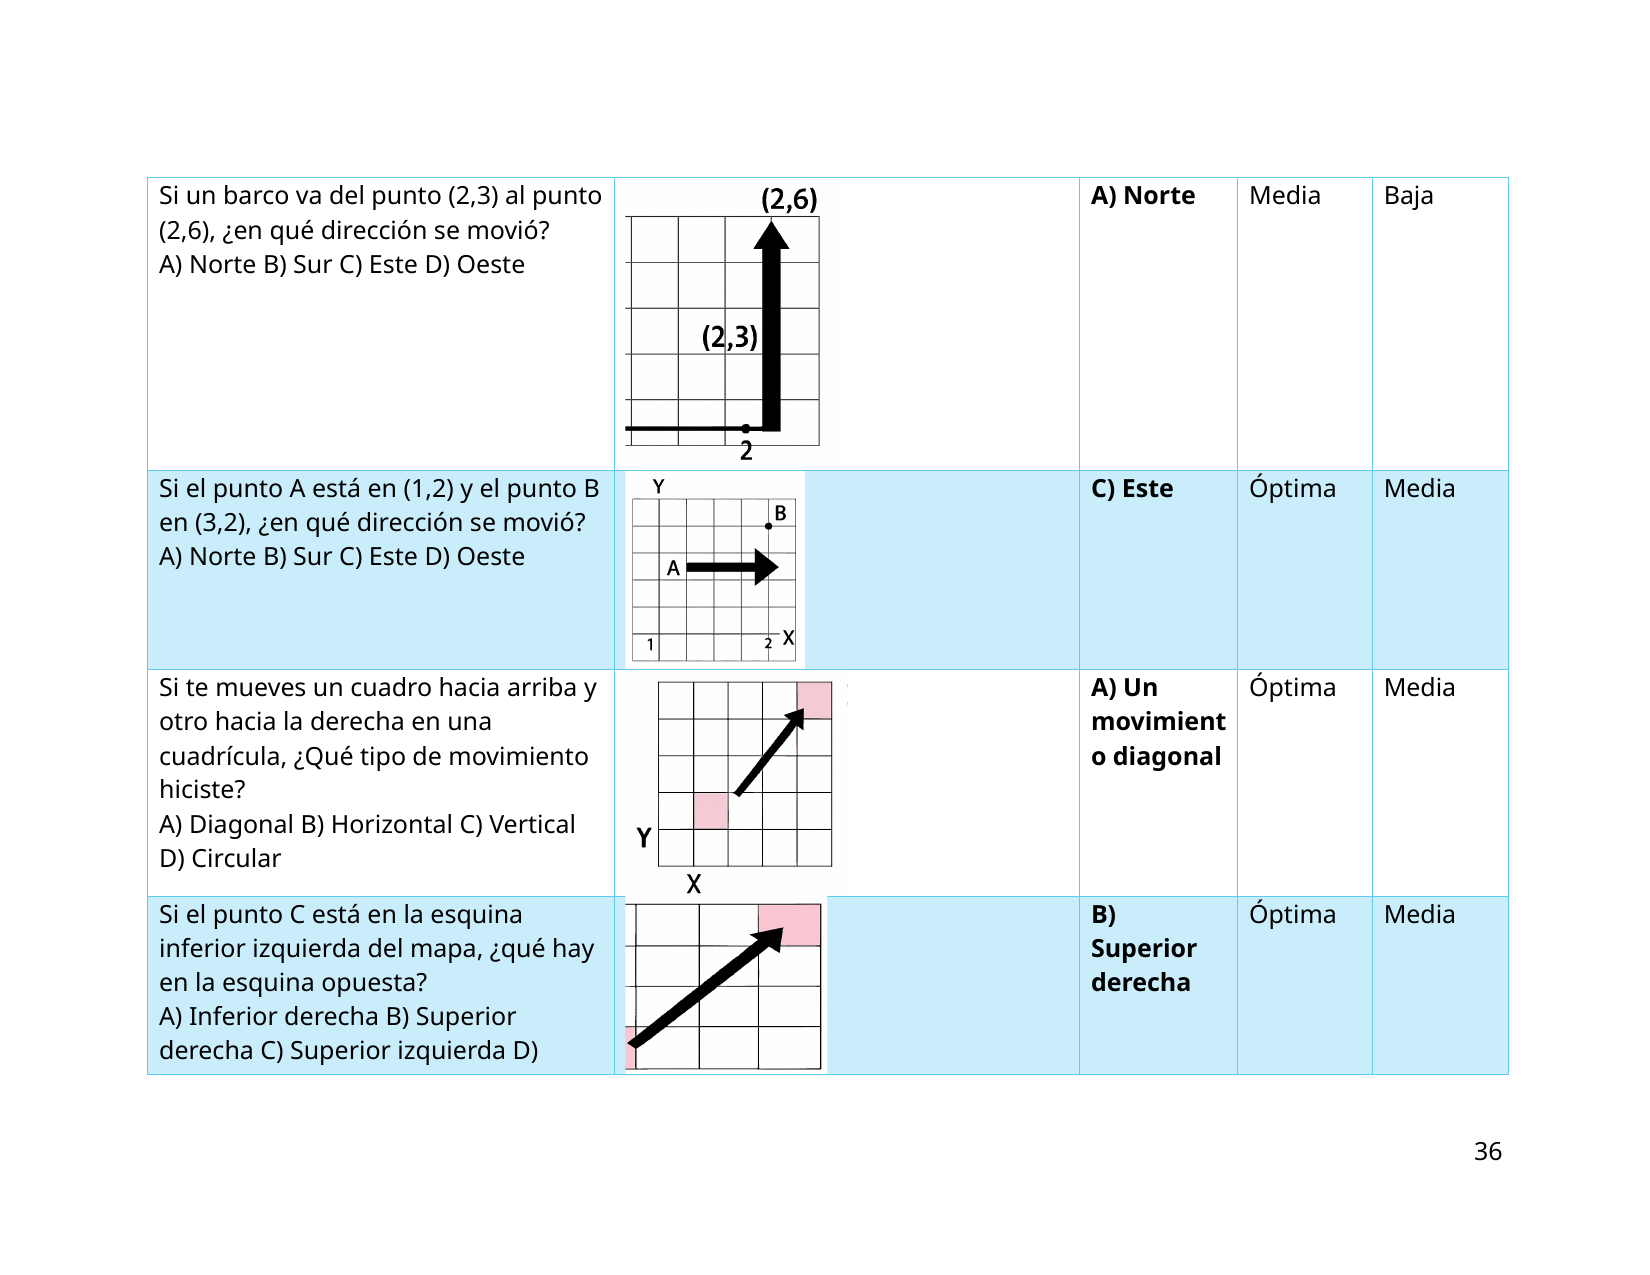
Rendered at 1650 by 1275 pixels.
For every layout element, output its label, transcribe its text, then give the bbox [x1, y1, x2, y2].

table_cell A) Norte [1080, 178, 1237, 470]
table_cell [626, 897, 1079, 1074]
table_cell Si el punto A está en (1,2) y el punto B en (3,2), ¿en qué dirección se movió? A) Norte B) Sur C) Este D) Oeste [148, 471, 614, 669]
table_cell [615, 471, 625, 669]
picture [625, 471, 631, 669]
table_cell [626, 670, 1079, 896]
table_cell B) Superior derecha [1080, 897, 1237, 1074]
table_cell Si un barco va del punto (2,3) al punto (2,6), ¿en qué dirección se movió? A) Norte B) Sur C) Este D) Oeste [148, 178, 614, 470]
table_cell Media [1373, 670, 1508, 896]
table_cell Baja [1373, 178, 1508, 470]
table_cell C) Este [1080, 471, 1237, 669]
table_cell Media [1238, 178, 1372, 470]
table_cell A) Un movimiento diagonal [1080, 670, 1237, 896]
table_cell [615, 178, 625, 470]
table_cell Media [1373, 471, 1508, 669]
table_cell [842, 178, 1079, 470]
table_cell Si te mueves un cuadro hacia arriba y otro hacia la derecha en una cuadrícula, ¿Qué tipo de movimiento hiciste? A) Diagonal B) Horizontal C) Vertical D) Circular [148, 670, 614, 896]
picture [625, 178, 842, 470]
table_cell Si el punto C está en la esquina inferior izquierda del mapa, ¿qué hay en la esquina opuesta? A) Inferior derecha B) Superior derecha C) Superior izquierda D) [148, 897, 614, 1074]
table_cell [631, 471, 1079, 669]
table_cell Media [1373, 897, 1508, 1074]
table_cell Óptima [1238, 471, 1372, 669]
table_cell Óptima [1238, 897, 1372, 1074]
table_cell [615, 670, 625, 896]
table_cell Óptima [1238, 670, 1372, 896]
table_cell [615, 897, 625, 1074]
